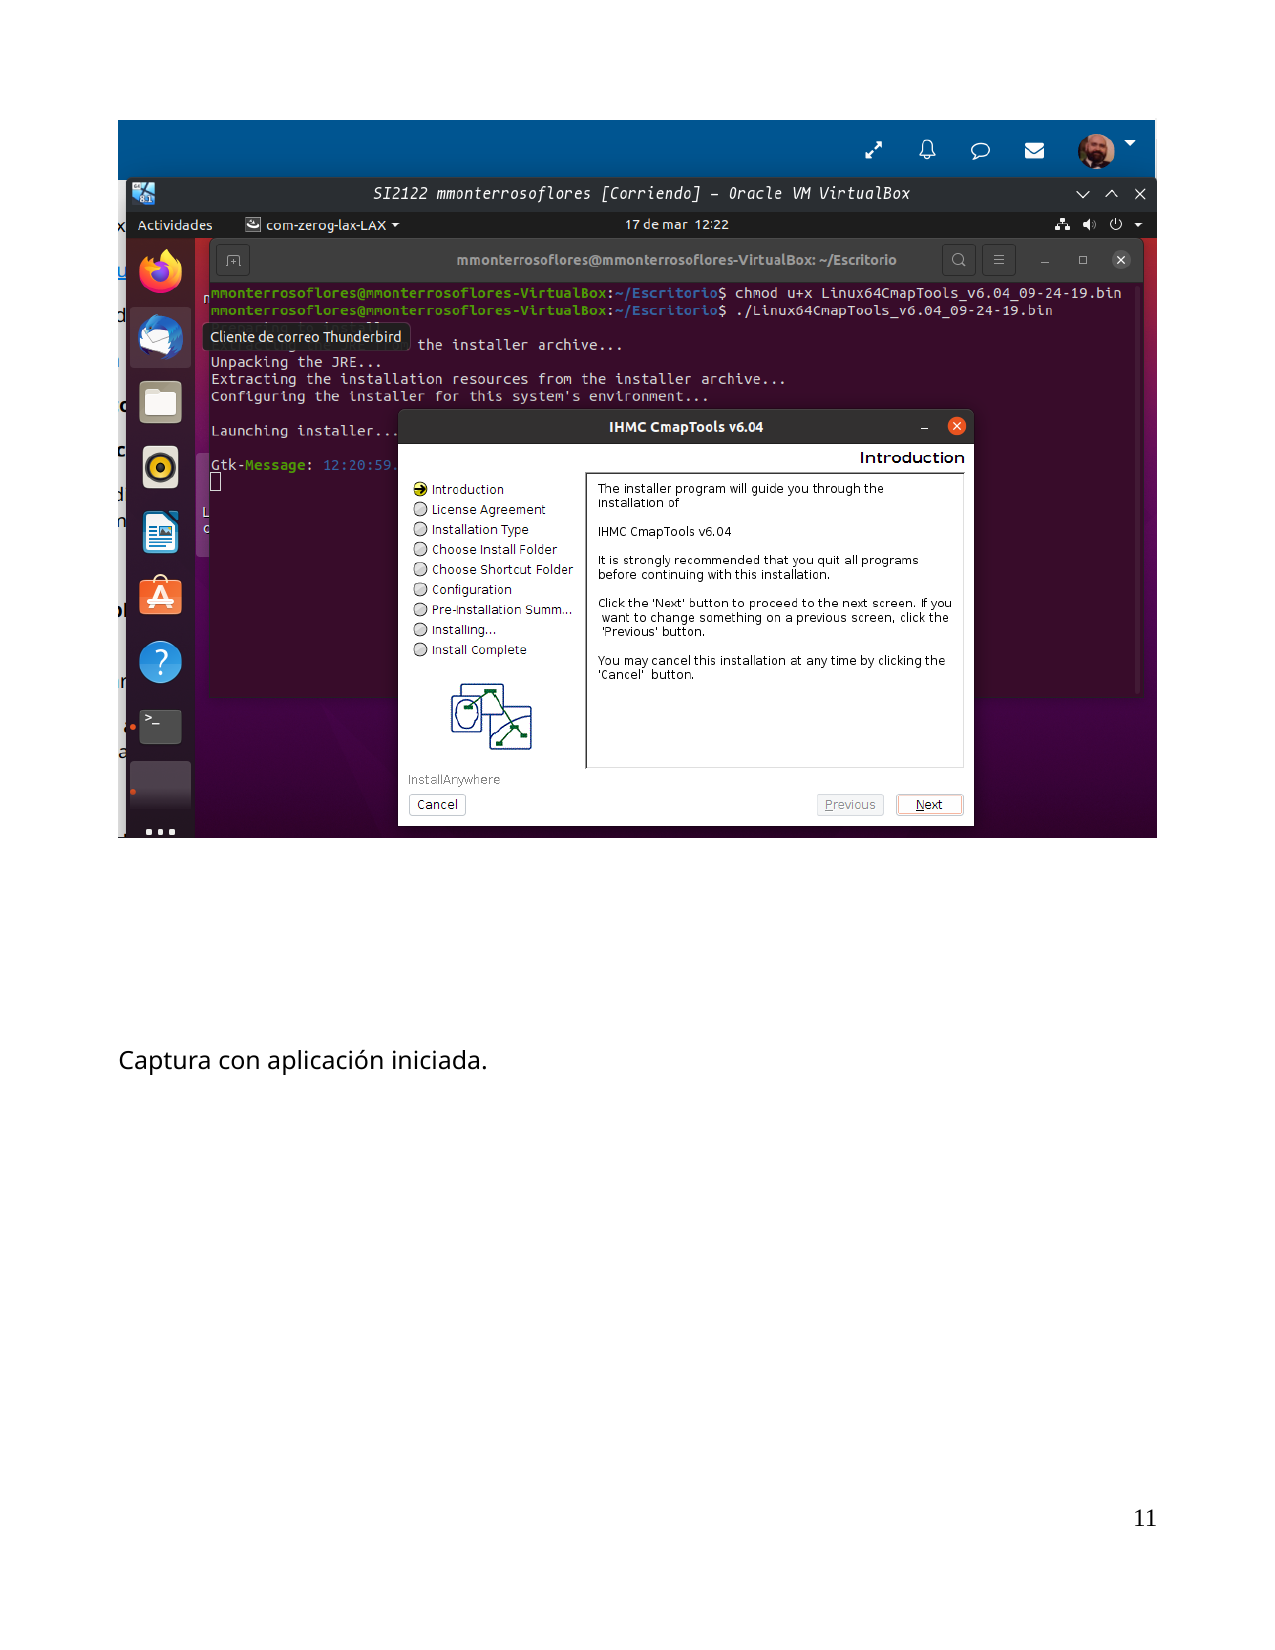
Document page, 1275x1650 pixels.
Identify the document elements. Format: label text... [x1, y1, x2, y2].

text Captura con aplicación iniciada. [118, 1042, 1157, 1076]
picture [118, 118, 1157, 838]
table_header [118, 838, 1157, 872]
